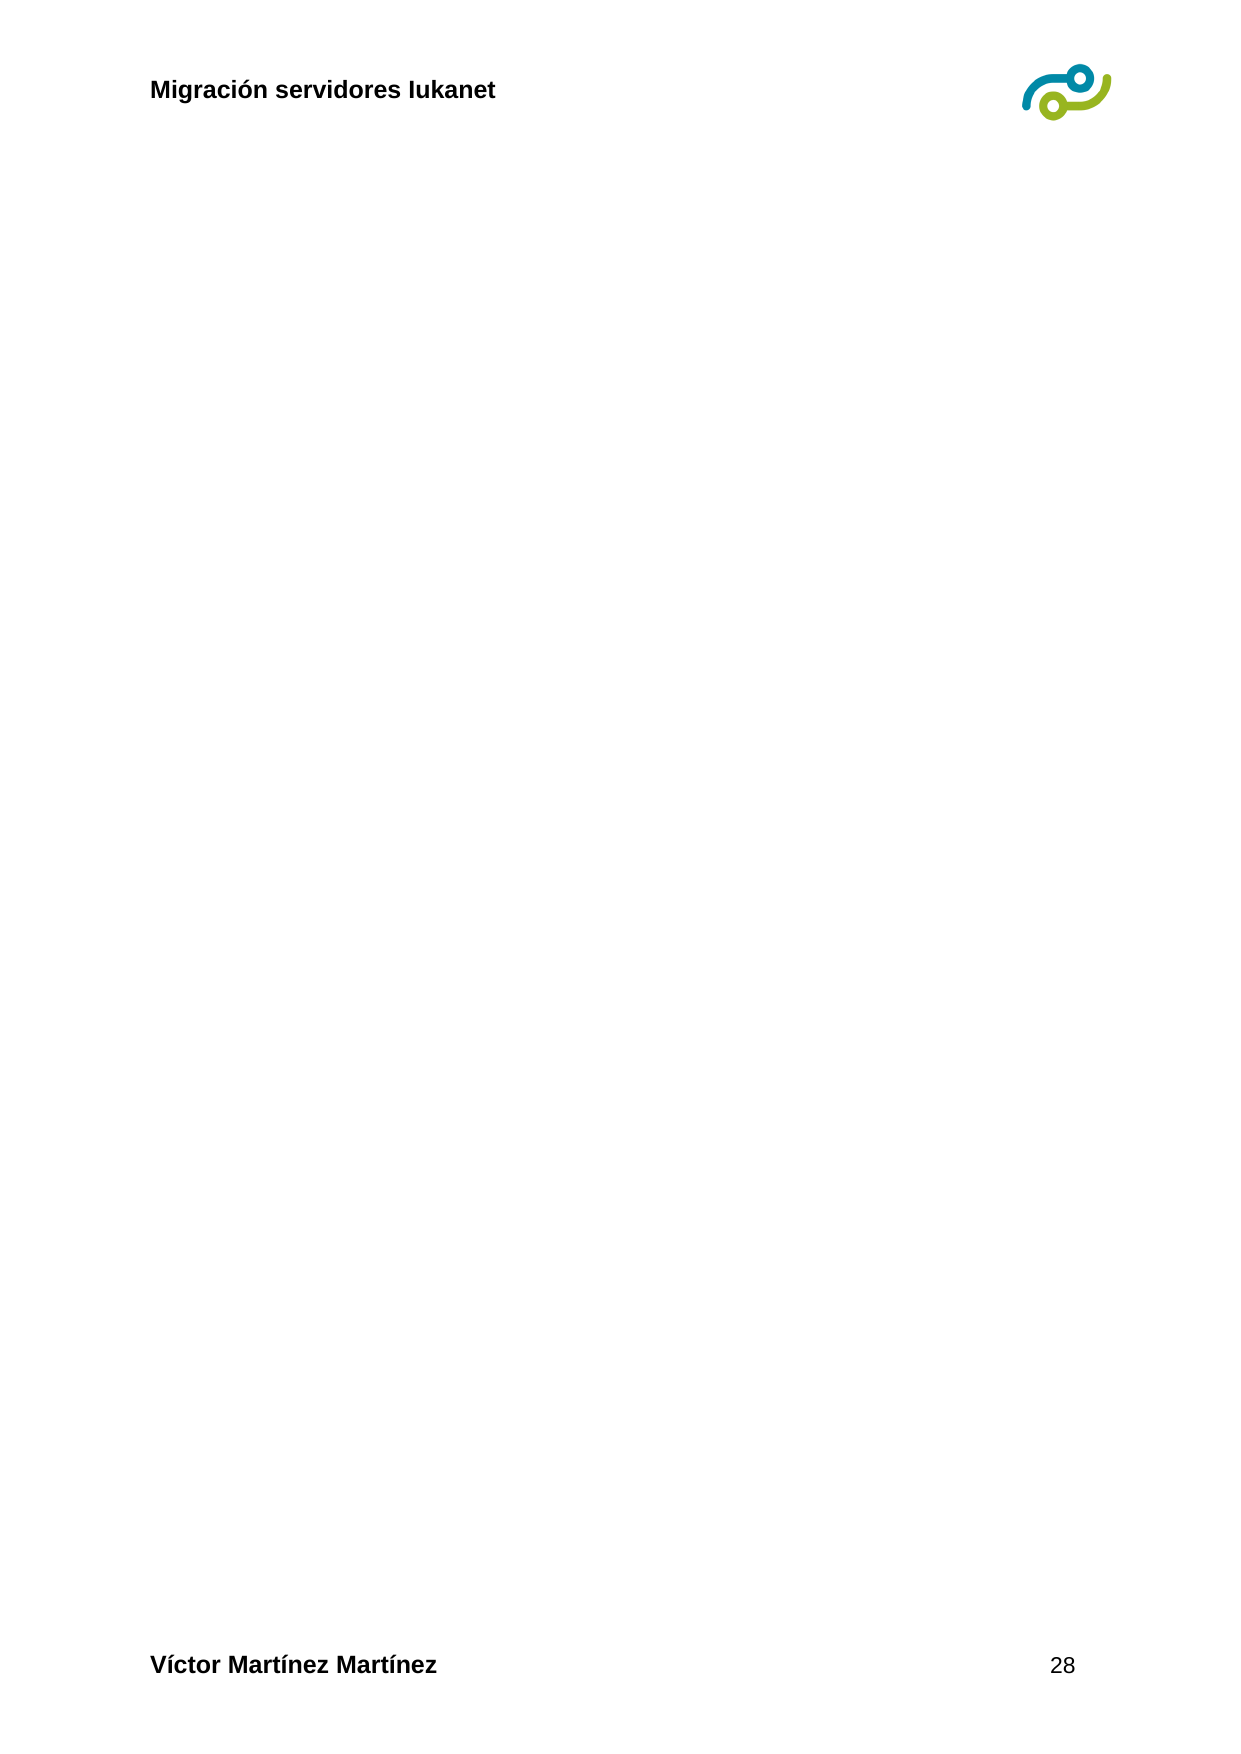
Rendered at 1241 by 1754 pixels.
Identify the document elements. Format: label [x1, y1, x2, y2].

picture [1018, 59, 1034, 122]
